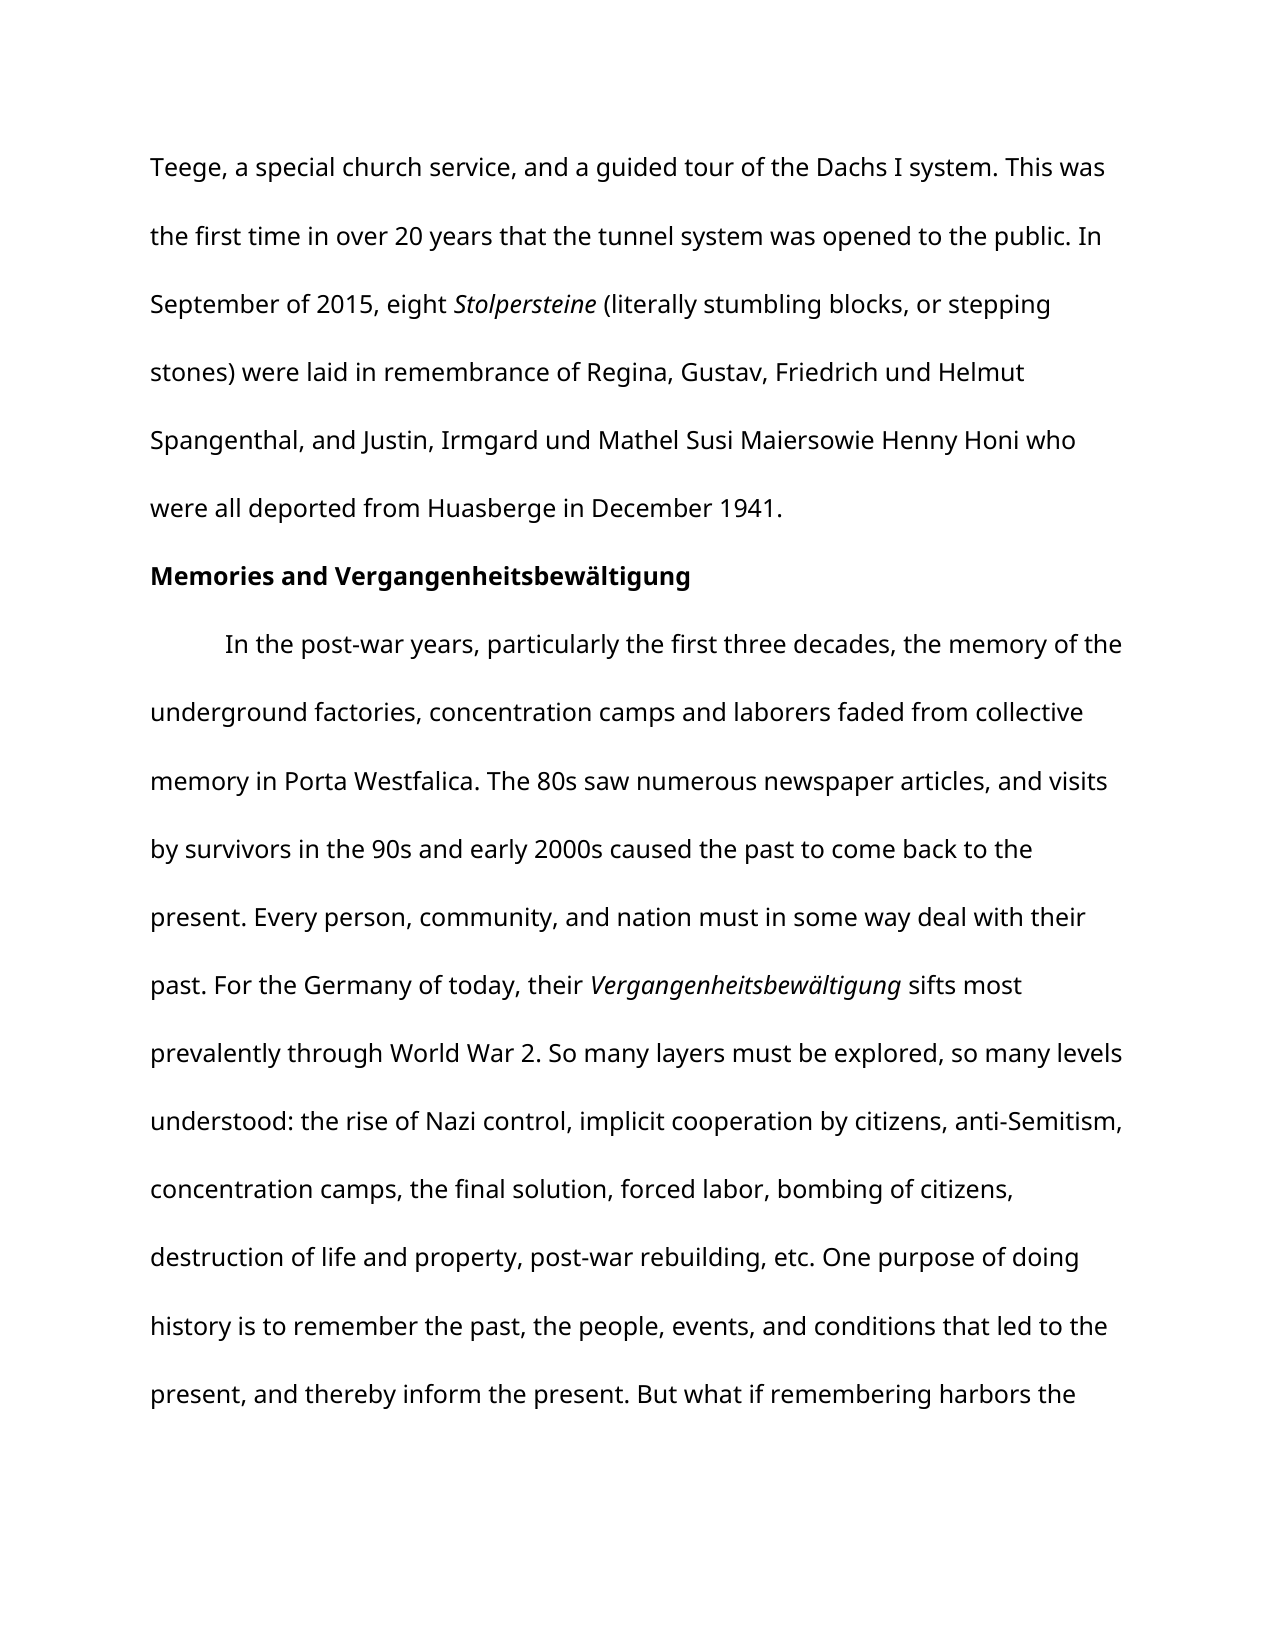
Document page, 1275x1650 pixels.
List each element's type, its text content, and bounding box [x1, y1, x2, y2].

text Memories and Vergangenheitsbewältigung [150, 559, 1125, 593]
text In the post-war years, particularly the first three decades, the memory of the underground factories, concentration camps and laborers faded from collective memory in Porta Westfalica. The 80s saw numerous newspaper articles, and visits by survivors in the 90s and early 2000s caused the past to come back to the present. Every person, community, and nation must in some way deal with their past. For the Germany of today, their Vergangenheitsbewältigung sifts most prevalently through World War 2. So many layers must be explored, so many levels understood: the rise of Nazi control, implicit cooperation by citizens, anti-Semitism, concentration camps, the final solution, forced labor, bombing of citizens, destruction of life and property, post-war rebuilding, etc. One purpose of doing history is to remember the past, the people, events, and conditions that led to the present, and thereby inform the present. But what if remembering harbors the [150, 627, 1125, 1410]
text Teege, a special church service, and a guided tour of the Dachs I system. This was the first time in over 20 years that the tunnel system was opened to the public. In September of 2015, eight Stolpersteine (literally stumbling blocks, or stepping stones) were laid in remembrance of Regina, Gustav, Friedrich und Helmut Spangenthal, and Justin, Irmgard und Mathel Susi Maiersowie Henny Honi who were all deported from Huasberge in December 1941. [150, 150, 1125, 525]
